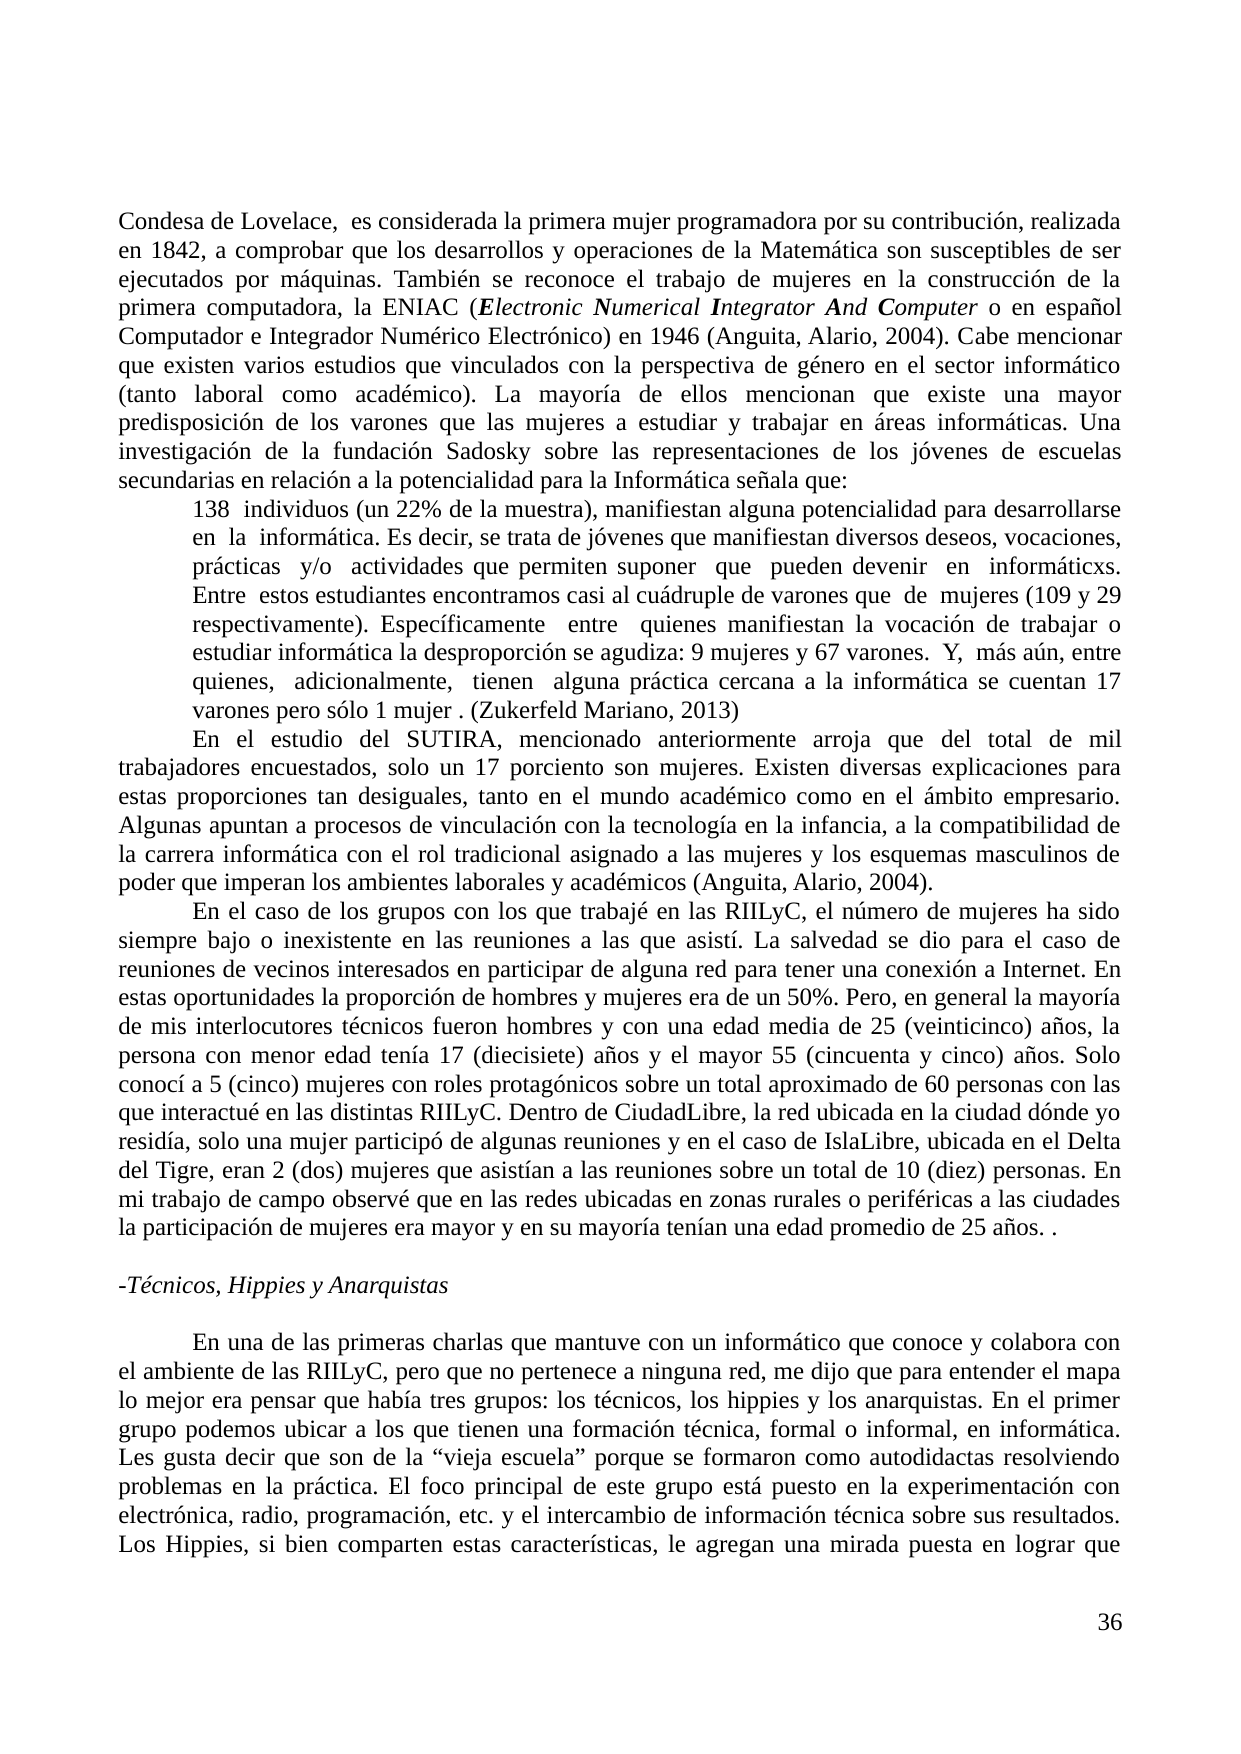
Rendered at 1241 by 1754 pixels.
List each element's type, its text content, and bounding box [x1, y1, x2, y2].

text 138 individuos (un 22% de la muestra), manifiestan alguna potencialidad para desarrollarse en la informática. Es decir, se trata de jóvenes que manifiestan diversos deseos, vocaciones, prácticas y/o actividades que permiten suponer que pueden devenir en informáticxs. Entre estos estudiantes encontramos casi al cuádruple de varones que de mujeres (109 y 29 respectivamente). Específicamente entre quienes manifiestan la vocación de trabajar o estudiar informática la desproporción se agudiza: 9 mujeres y 67 varones. Y, más aún, entre quienes, adicionalmente, tienen alguna práctica cercana a la informática se cuentan 17 varones pero sólo 1 mujer . (Zukerfeld Mariano, 2013) [192, 494, 1122, 724]
text En el estudio del SUTIRA, mencionado anteriormente arroja que del total de mil trabajadores encuestados, solo un 17 porciento son mujeres. Existen diversas explicaciones para estas proporciones tan desiguales, tanto en el mundo académico como en el ámbito empresario. Algunas apuntan a procesos de vinculación con la tecnología en la infancia, a la compatibilidad de la carrera informática con el rol tradicional asignado a las mujeres y los esquemas masculinos de poder que imperan los ambientes laborales y académicos (Anguita, Alario, 2004). [118, 724, 1122, 896]
text En el caso de los grupos con los que trabajé en las RIILyC, el número de mujeres ha sido siempre bajo o inexistente en las reuniones a las que asistí. La salvedad se dio para el caso de reuniones de vecinos interesados en participar de alguna red para tener una conexión a Internet. En estas oportunidades la proporción de hombres y mujeres era de un 50%. Pero, en general la mayoría de mis interlocutores técnicos fueron hombres y con una edad media de 25 (veinticinco) años, la persona con menor edad tenía 17 (diecisiete) años y el mayor 55 (cincuenta y cinco) años. Solo conocí a 5 (cinco) mujeres con roles protagónicos sobre un total aproximado de 60 personas con las que interactué en las distintas RIILyC. Dentro de CiudadLibre, la red ubicada en la ciudad dónde yo residía, solo una mujer participó de algunas reuniones y en el caso de IslaLibre, ubicada en el Delta del Tigre, eran 2 (dos) mujeres que asistían a las reuniones sobre un total de 10 (diez) personas. En mi trabajo de campo observé que en las redes ubicadas en zonas rurales o periféricas a las ciudades la participación de mujeres era mayor y en su mayoría tenían una edad promedio de 25 años. . [118, 896, 1122, 1241]
subtitle -Técnicos, Hippies y Anarquistas [118, 1270, 1122, 1299]
text En una de las primeras charlas que mantuve con un informático que conoce y colabora con el ambiente de las RIILyC, pero que no pertenece a ninguna red, me dijo que para entender el mapa lo mejor era pensar que había tres grupos: los técnicos, los hippies y los anarquistas. En el primer grupo podemos ubicar a los que tienen una formación técnica, formal o informal, en informática. Les gusta decir que son de la “vieja escuela” porque se formaron como autodidactas resolviendo problemas en la práctica. El foco principal de este grupo está puesto en la experimentación con electrónica, radio, programación, etc. y el intercambio de información técnica sobre sus resultados. Los Hippies, si bien comparten estas características, le agregan una mirada puesta en lograr que [118, 1327, 1122, 1557]
text Condesa de Lovelace, es considerada la primera mujer programadora por su contribución, realizada en 1842, a comprobar que los desarrollos y operaciones de la Matemática son susceptibles de ser ejecutados por máquinas. También se reconoce el trabajo de mujeres en la construcción de la primera computadora, la ENIAC (Electronic Numerical Integrator And Computer o en español Computador e Integrador Numérico Electrónico) en 1946 (Anguita, Alario, 2004). Cabe mencionar que existen varios estudios que vinculados con la perspectiva de género en el sector informático (tanto laboral como académico). La mayoría de ellos mencionan que existe una mayor predisposición de los varones que las mujeres a estudiar y trabajar en áreas informáticas. Una investigación de la fundación Sadosky sobre las representaciones de los jóvenes de escuelas secundarias en relación a la potencialidad para la Informática señala que: [118, 206, 1122, 494]
